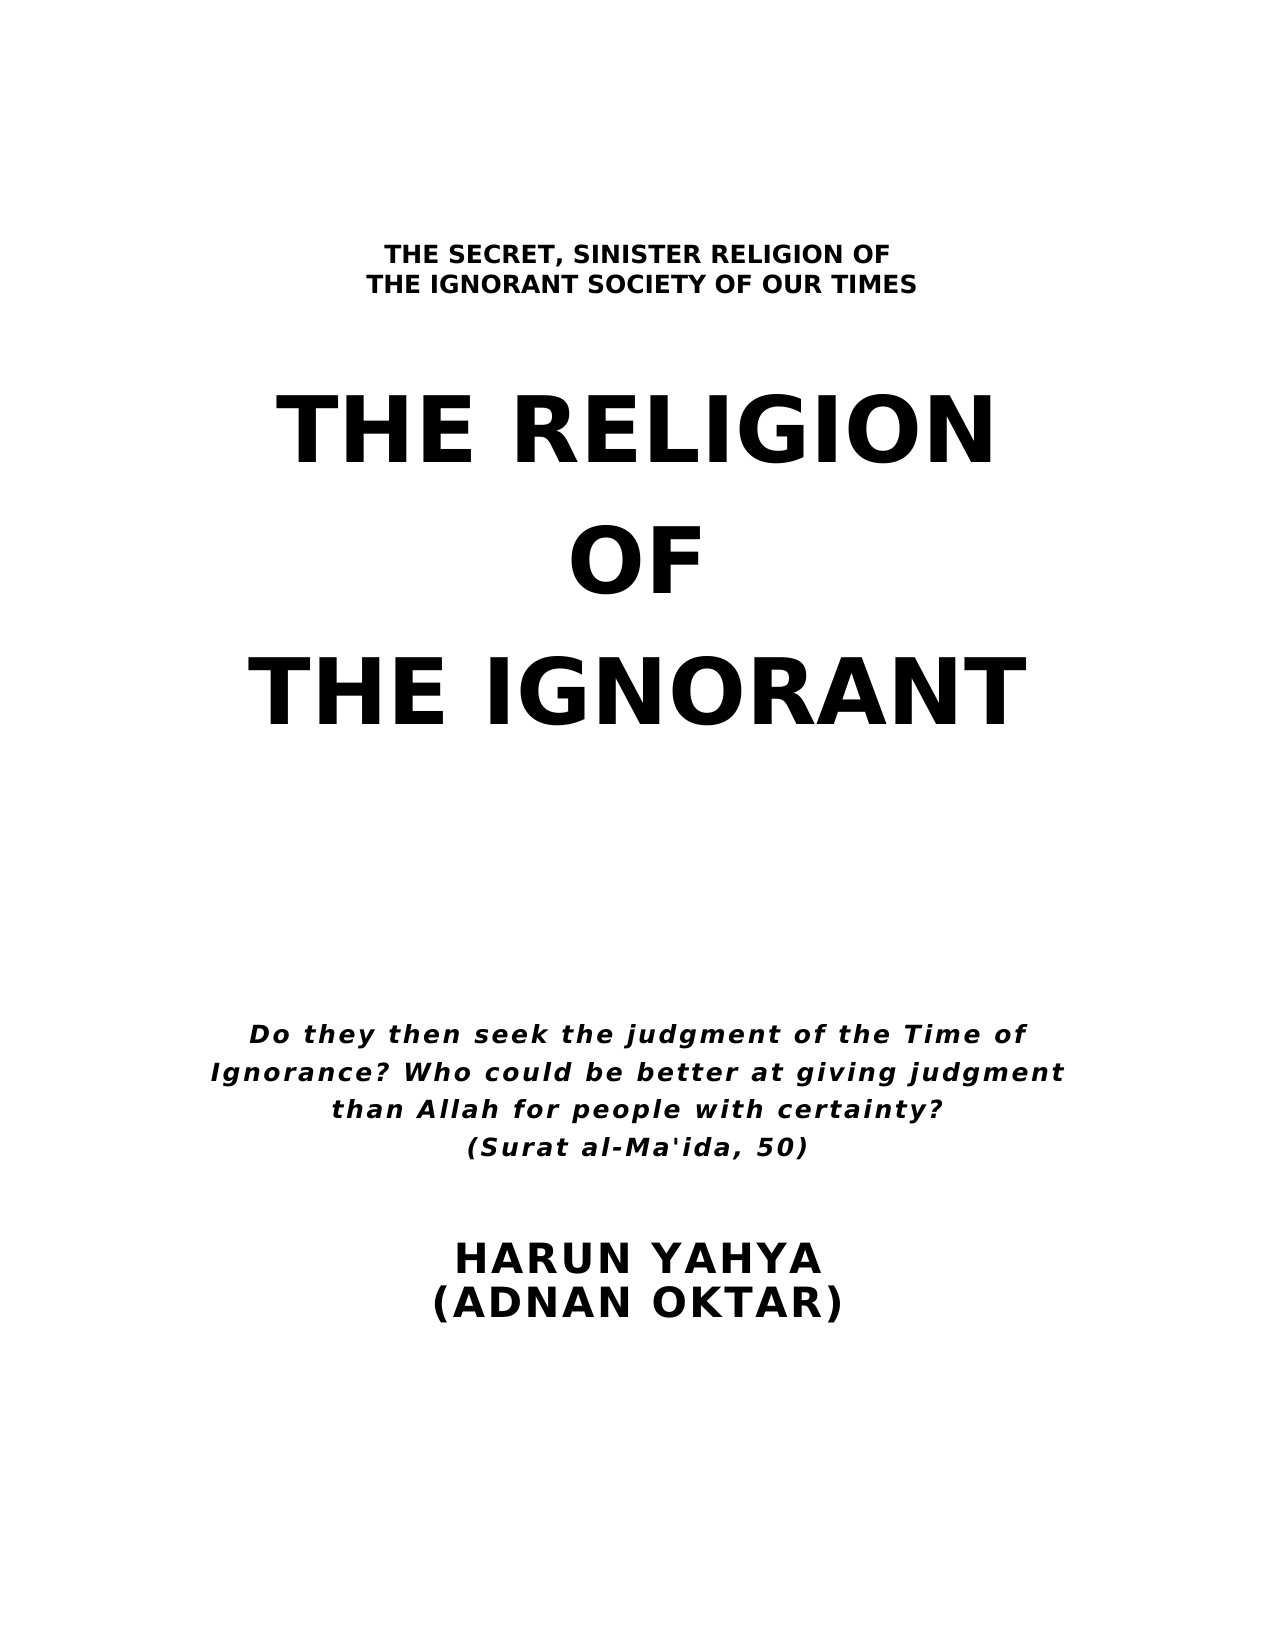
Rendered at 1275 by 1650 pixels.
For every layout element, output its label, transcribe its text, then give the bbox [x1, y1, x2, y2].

text (Surat al-Ma'ida, 50) [187, 1126, 1087, 1163]
text THE RELIGION [187, 357, 1087, 488]
text THE IGNORANT [187, 620, 1087, 751]
text THE IGNORANT SOCIETY OF OUR TIMES [187, 270, 1087, 299]
text HARUN YAHYA [187, 1238, 1087, 1282]
text (ADNAN OKTAR) [187, 1282, 1087, 1326]
text OF [187, 488, 1087, 620]
text THE SECRET, SINISTER RELIGION OF [187, 241, 1087, 270]
text Do they then seek the judgment of the Time of Ignorance? Who could be better at giving judgment than Allah for people with certainty? [187, 1013, 1087, 1126]
